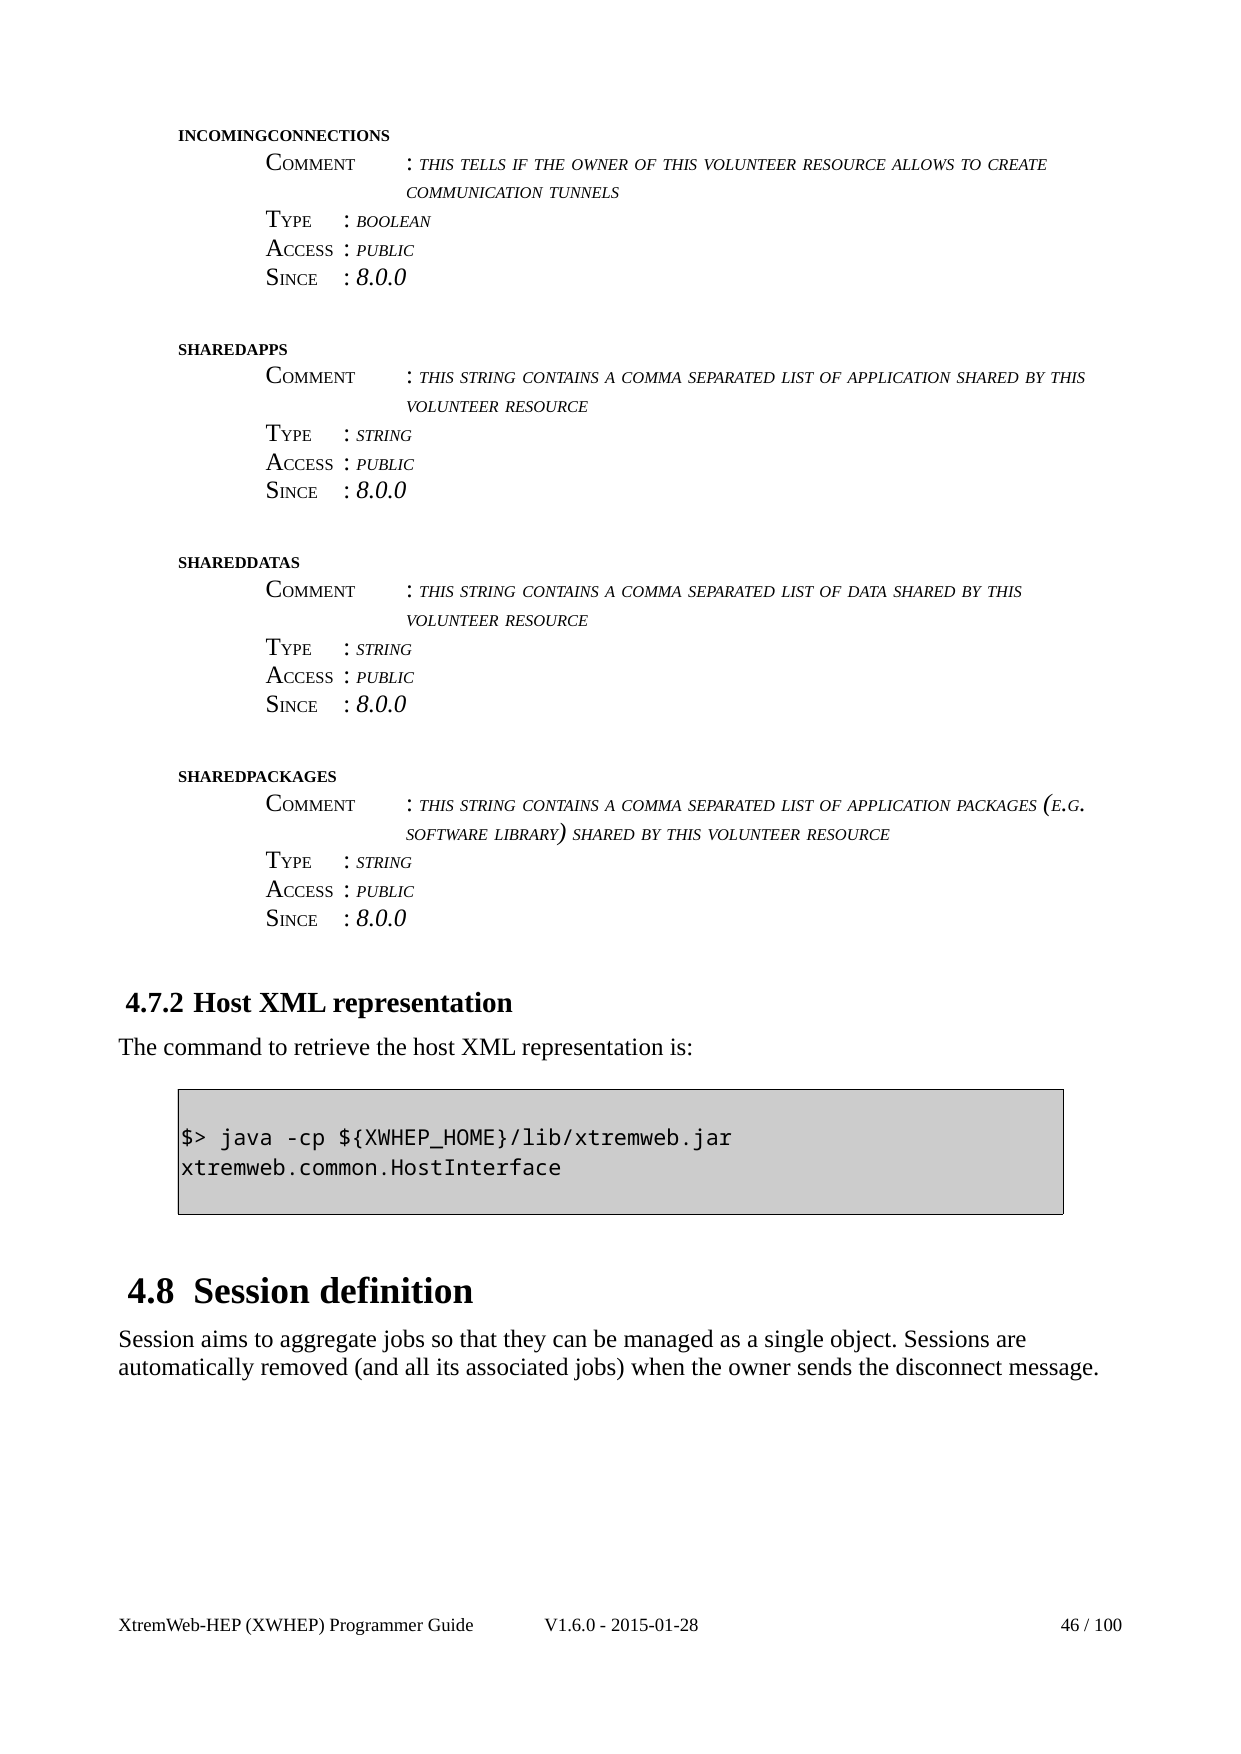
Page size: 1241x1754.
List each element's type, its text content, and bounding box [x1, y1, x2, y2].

text Comment : this tells if the owner of this volunteer resource allows to create communication tunnels [265, 147, 1122, 204]
text shareddatas [178, 546, 1122, 574]
text Type : string [265, 846, 1122, 874]
text Since : 8.0.0 [265, 903, 1122, 932]
text Comment : this string contains a comma separated list of data shared by this volunteer resource [265, 574, 1122, 632]
text Access : public [265, 233, 1122, 262]
subtitle Host XML representation [118, 986, 1122, 1019]
text Since : 8.0.0 [265, 262, 1122, 291]
text Comment : this string contains a comma separated list of application packages (e.g. software library) shared by this volunteer resource [265, 788, 1122, 846]
text Session aims to aggregate jobs so that they can be managed as a single object. Sessions are automatically removed (and all its associated jobs) when the owner sends the disconnect message. [118, 1324, 1122, 1381]
text sharedpackages [178, 759, 1122, 788]
text Since : 8.0.0 [265, 689, 1122, 718]
text $> java -cp ${XWHEP_HOME}/lib/xtremweb.jar xtremweb.common.HostInterface [179, 1119, 1063, 1178]
text Access : public [265, 661, 1122, 689]
text Type : string [265, 632, 1122, 661]
text The command to retrieve the host XML representation is: [118, 1032, 1122, 1060]
text Type : string [265, 418, 1122, 447]
text Comment : this string contains a comma separated list of application shared by this volunteer resource [265, 361, 1122, 418]
subtitle Session definition [118, 1268, 1122, 1311]
text Access : public [265, 874, 1122, 903]
text Type : boolean [265, 204, 1122, 233]
text incomingconnections [178, 118, 1122, 147]
text sharedapps [178, 332, 1122, 361]
text Since : 8.0.0 [265, 476, 1122, 504]
text Access : public [265, 447, 1122, 476]
